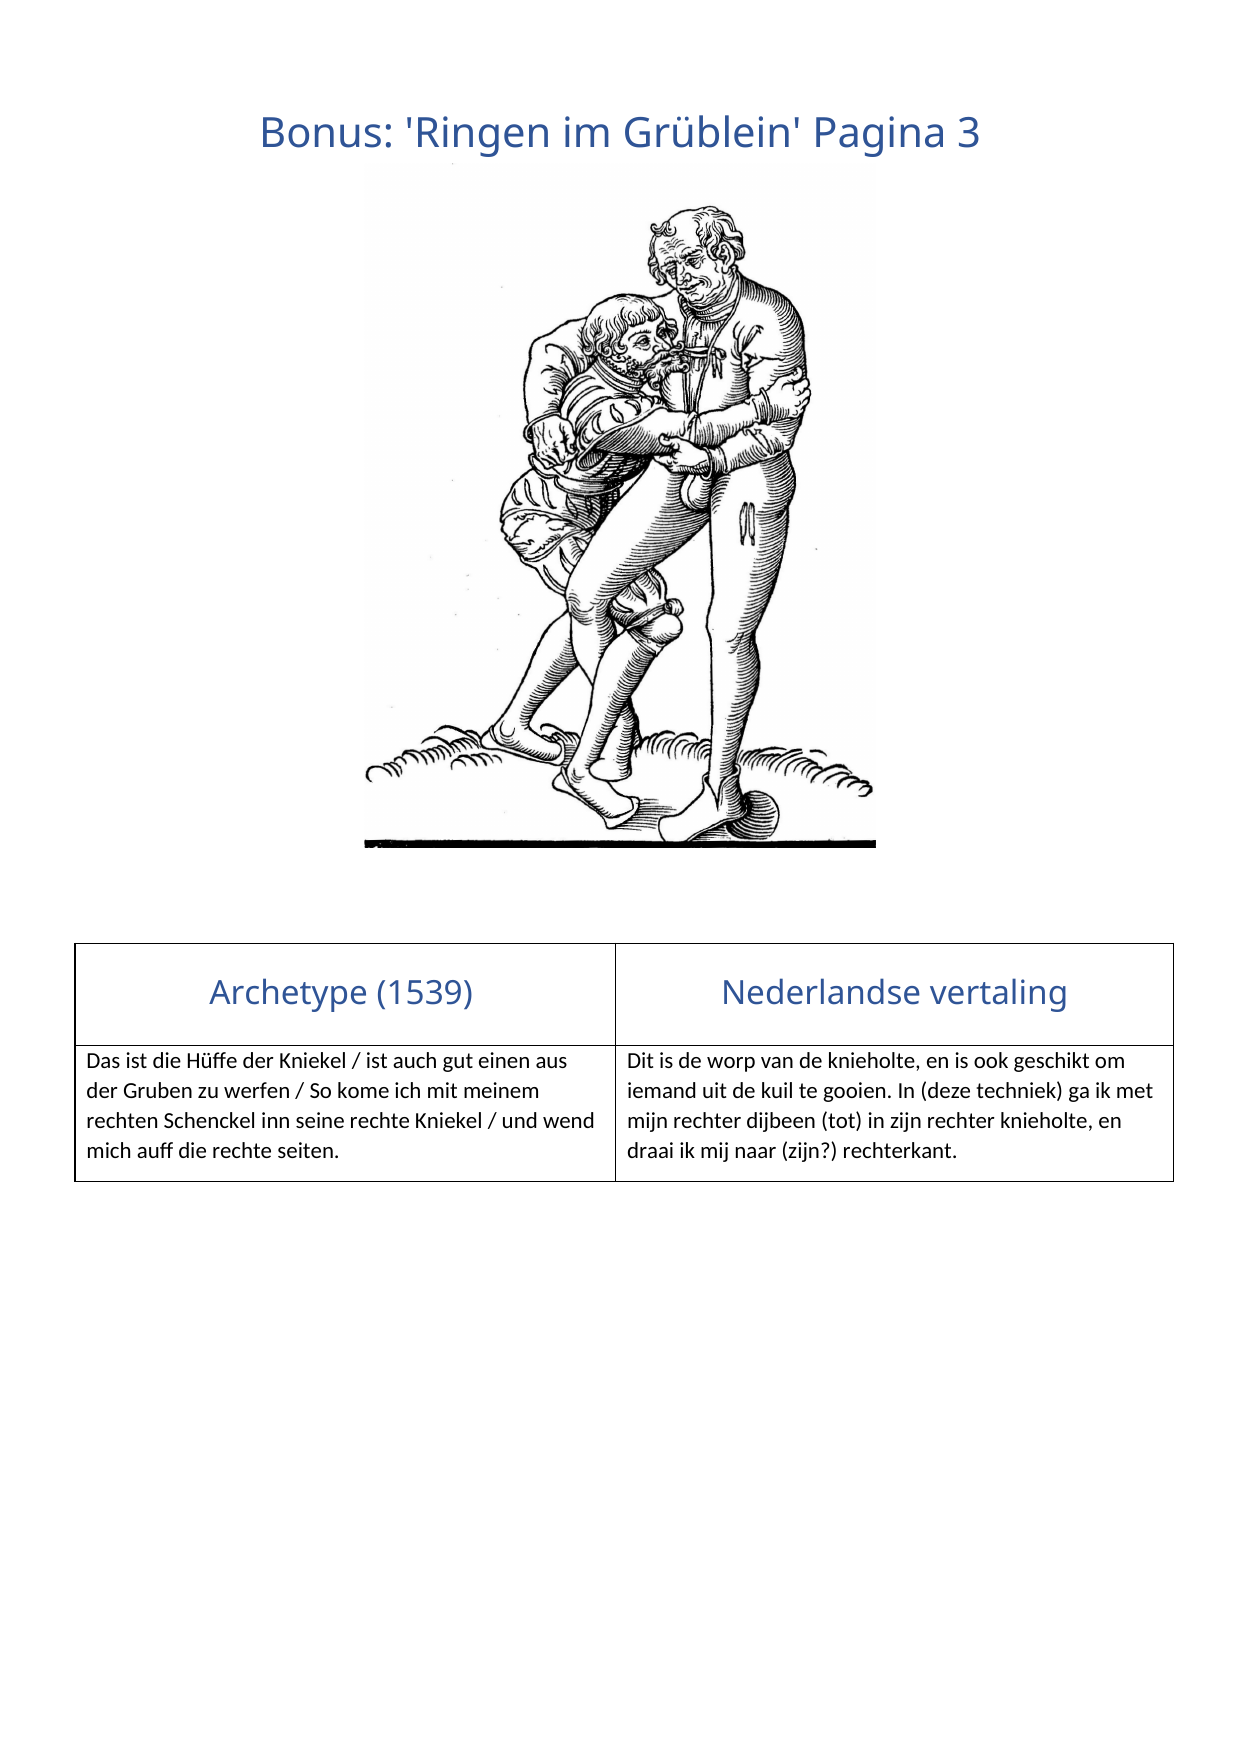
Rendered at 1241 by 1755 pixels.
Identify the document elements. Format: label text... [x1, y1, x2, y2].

picture [364, 163, 876, 848]
table_cell Dit is de worp van de knieholte, en is ook geschikt om iemand uit de kuil te gooien. In (deze techniek) ga ik met mijn rechter dijbeen (tot) in zijn rechter knieholte, en draai ik mij naar (zijn?) rechterkant. [616, 1046, 1173, 1181]
table_cell Das ist die Hüffe der Kniekel / ist auch gut einen aus der Gruben zu werfen / So kome ich mit meinem rechten Schenckel inn seine rechte Kniekel / und wend mich auff die rechte seiten. [76, 1046, 615, 1181]
table_header Archetype (1539) [76, 944, 615, 1045]
table_header Nederlandse vertaling [616, 944, 1173, 1045]
subtitle Bonus: 'Ringen im Grüblein' Pagina 3 [75, 103, 1165, 160]
